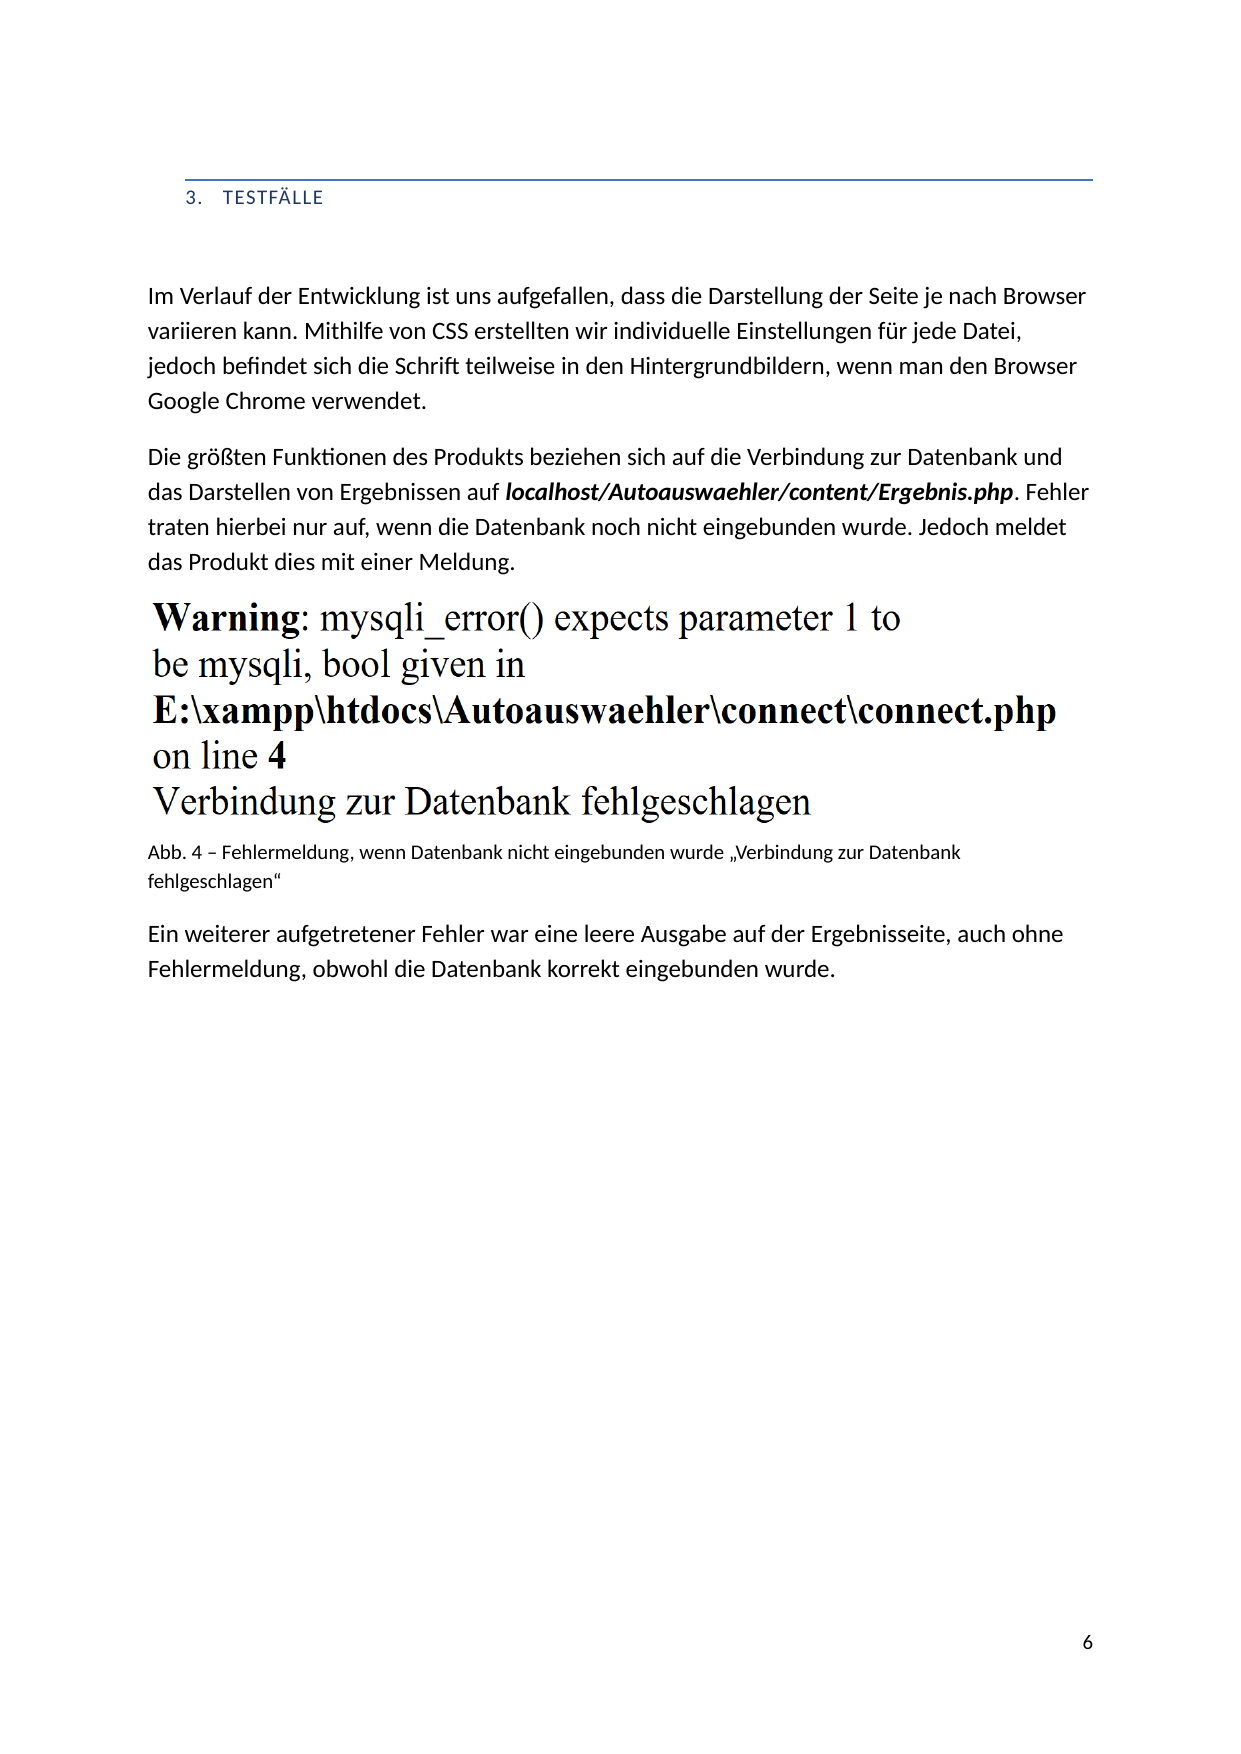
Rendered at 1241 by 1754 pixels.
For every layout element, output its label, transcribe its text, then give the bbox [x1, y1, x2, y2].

text Abb. 4 – Fehlermeldung, wenn Datenbank nicht eingebunden wurde „Verbindung zur Datenbank fehlgeschlagen“ [148, 836, 1093, 894]
text Die größten Funktionen des Produkts beziehen sich auf die Verbindung zur Datenbank und das Darstellen von Ergebnissen auf localhost/Autoauswaehler/content/Ergebnis.php. Fehler traten hierbei nur auf, wenn die Datenbank noch nicht eingebunden wurde. Jedoch meldet das Produkt dies mit einer Meldung. [148, 441, 1093, 590]
picture [147, 590, 1093, 836]
text Ein weiterer aufgetretener Fehler war eine leere Ausgabe auf der Ergebnisseite, auch ohne Fehlermeldung, obwohl die Datenbank korrekt eingebunden wurde. [148, 918, 1093, 984]
text Im Verlauf der Entwicklung ist uns aufgefallen, dass die Darstellung der Seite je nach Browser variieren kann. Mithilfe von CSS erstellten wir individuelle Einstellungen für jede Datei, jedoch befindet sich die Schrift teilweise in den Hintergrundbildern, wenn man den Browser Google Chrome verwendet. [148, 280, 1093, 416]
subtitle Testfälle [185, 181, 1093, 210]
